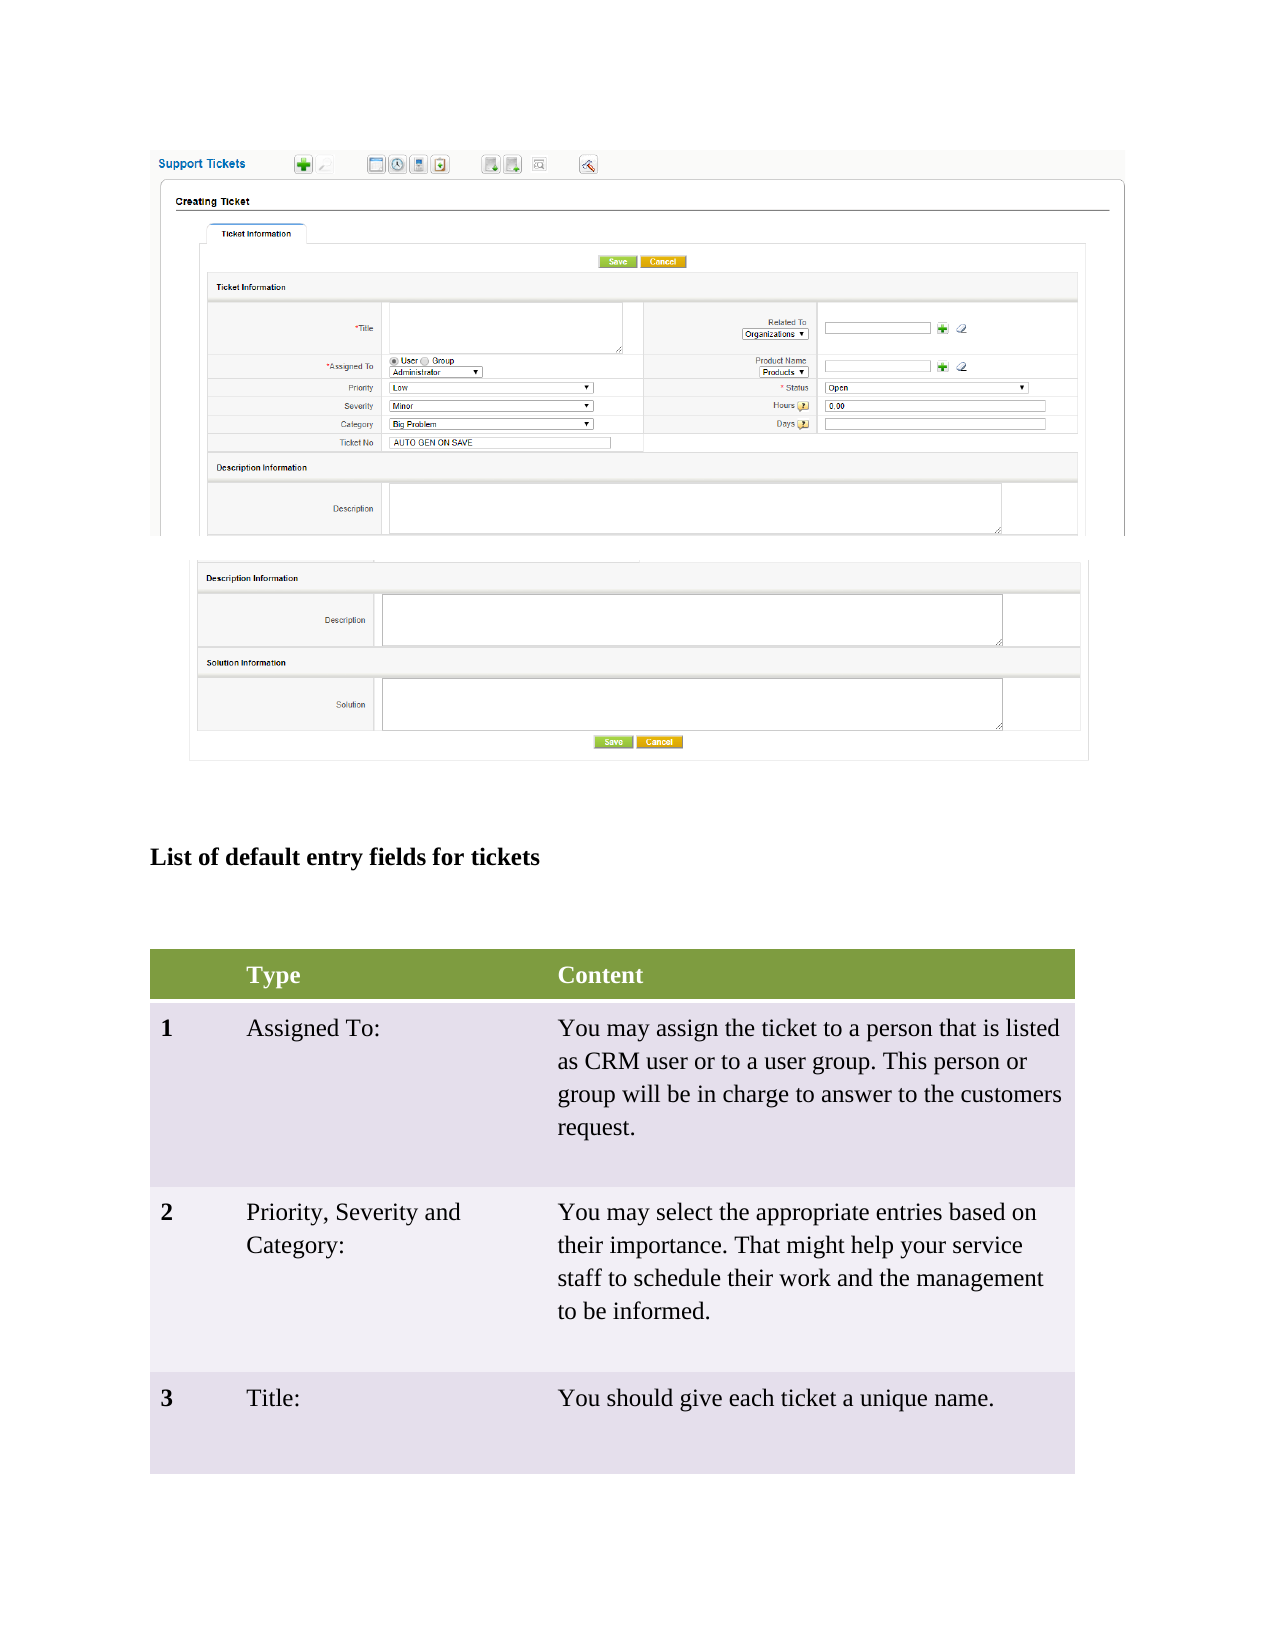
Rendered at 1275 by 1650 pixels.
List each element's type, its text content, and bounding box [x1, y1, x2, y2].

table_header Type [236, 949, 547, 999]
table_cell 2 [150, 1187, 236, 1372]
table_cell 3 [150, 1372, 236, 1474]
table_cell You may assign the ticket to a person that is listed as CRM user or to a user group. This person or group will be in charge to answer to the customers request. [547, 1003, 1075, 1187]
picture [150, 560, 1125, 763]
table_cell You should give each ticket a unique name. [547, 1372, 1075, 1474]
table_cell Assigned To: [236, 1003, 547, 1187]
table_header Content [547, 949, 1075, 999]
table_cell 1 [150, 1003, 236, 1187]
text List of default entry fields for tickets [150, 842, 1125, 870]
picture [150, 150, 1125, 536]
table_cell Title: [236, 1372, 547, 1474]
table_cell You may select the appropriate entries based on their importance. That might help your service staff to schedule their work and the management to be informed. [547, 1187, 1075, 1372]
table_cell Priority, Severity and Category: [236, 1187, 547, 1372]
table_header [150, 949, 236, 999]
